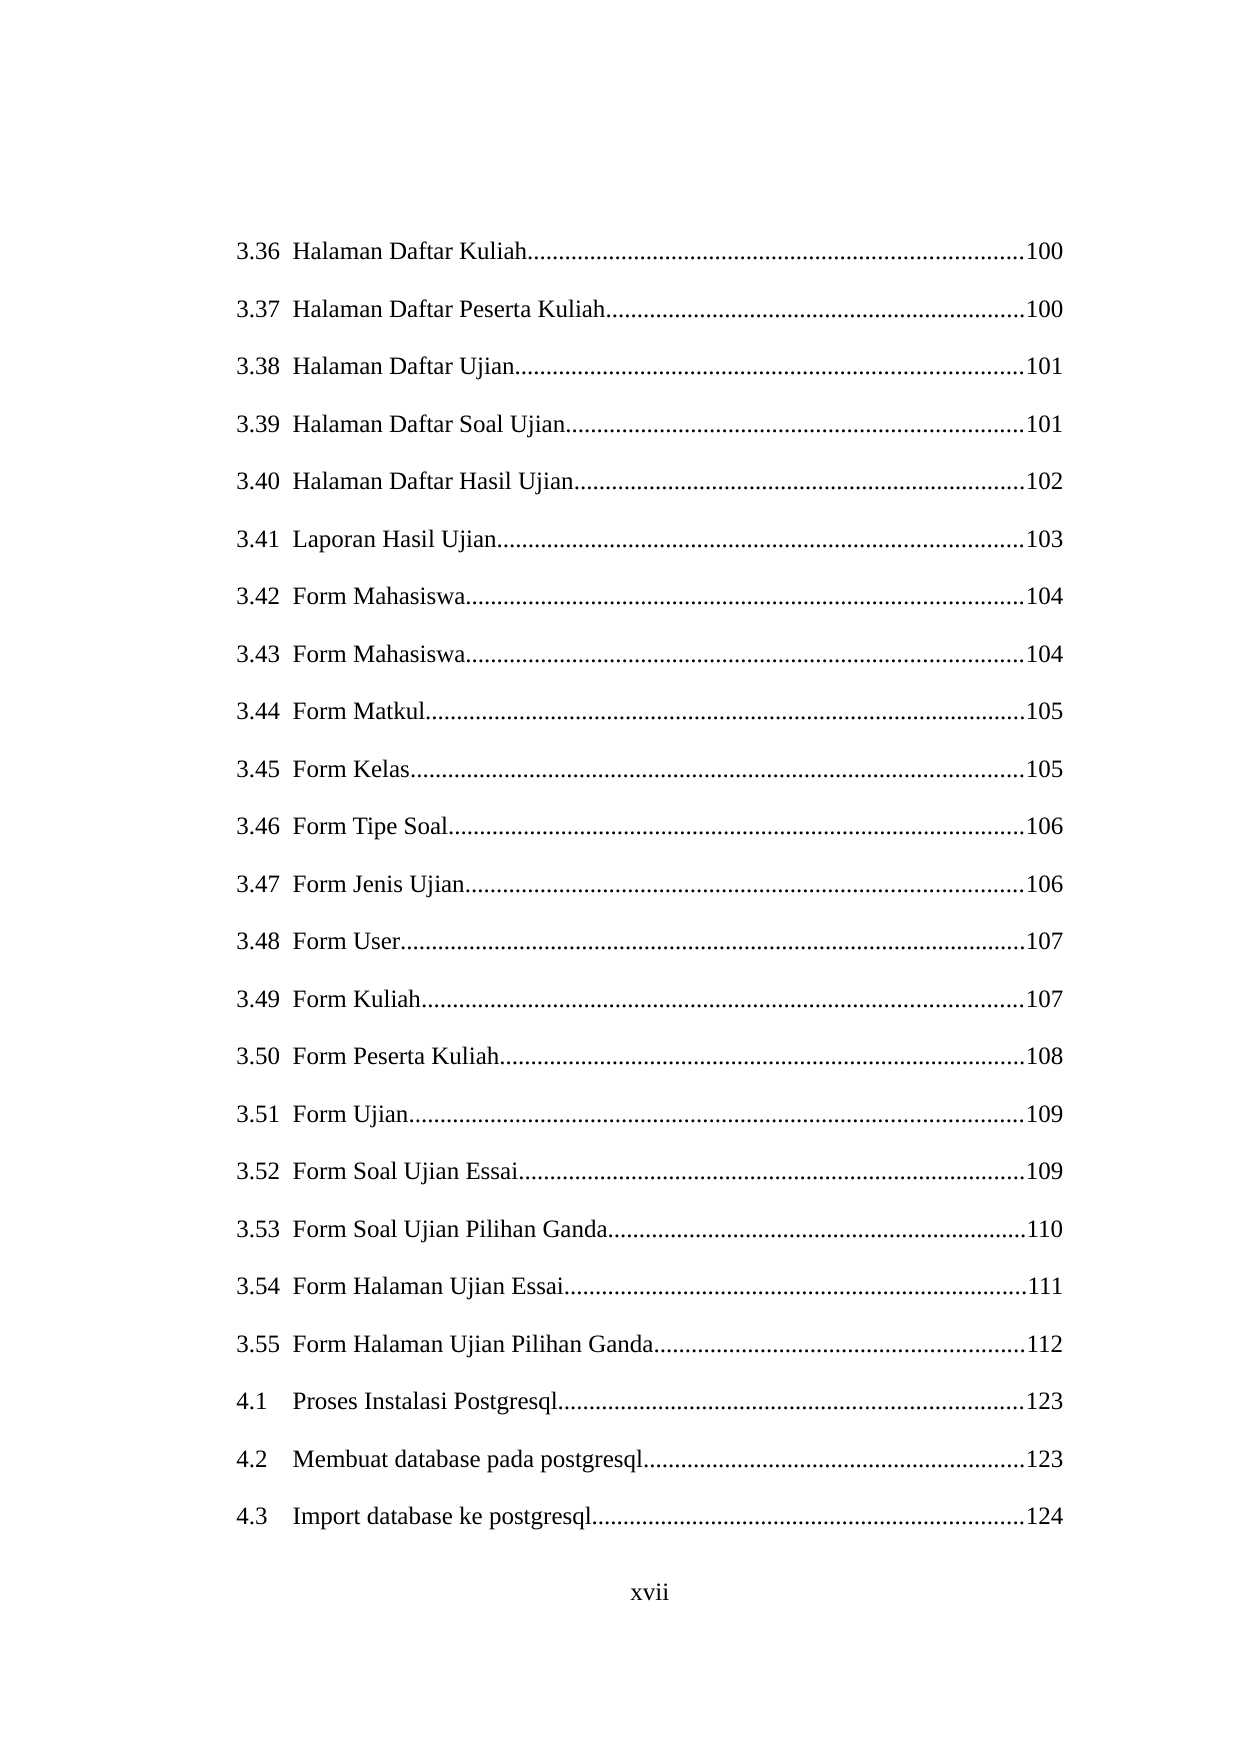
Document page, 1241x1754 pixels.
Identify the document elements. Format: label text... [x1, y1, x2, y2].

text 3.41 Laporan Hasil Ujian 103 [236, 524, 1063, 552]
text 3.49 Form Kuliah 107 [236, 984, 1063, 1012]
text 3.46 Form Tipe Soal 106 [236, 811, 1063, 840]
text 3.52 Form Soal Ujian Essai 109 [236, 1156, 1063, 1185]
text 4.1 Proses Instalasi Postgresql 123 [236, 1386, 1063, 1415]
text 3.53 Form Soal Ujian Pilihan Ganda 110 [236, 1214, 1063, 1242]
text 3.44 Form Matkul 105 [236, 696, 1063, 725]
text 3.47 Form Jenis Ujian 106 [236, 869, 1063, 897]
text 3.43 Form Mahasiswa 104 [236, 639, 1063, 667]
text 4.3 Import database ke postgresql 124 [236, 1501, 1063, 1530]
text 3.48 Form User 107 [236, 926, 1063, 955]
text 3.55 Form Halaman Ujian Pilihan Ganda 112 [236, 1329, 1063, 1357]
text 3.51 Form Ujian 109 [236, 1099, 1063, 1127]
text 3.38 Halaman Daftar Ujian 101 [236, 351, 1063, 380]
text 4.2 Membuat database pada postgresql 123 [236, 1444, 1063, 1472]
text 3.45 Form Kelas 105 [236, 754, 1063, 782]
text 3.50 Form Peserta Kuliah 108 [236, 1041, 1063, 1070]
text 3.54 Form Halaman Ujian Essai 111 [236, 1271, 1063, 1300]
text 3.40 Halaman Daftar Hasil Ujian 102 [236, 466, 1063, 495]
text 3.36 Halaman Daftar Kuliah 100 [236, 236, 1063, 265]
text 3.37 Halaman Daftar Peserta Kuliah 100 [236, 294, 1063, 322]
text 3.42 Form Mahasiswa 104 [236, 581, 1063, 610]
text 3.39 Halaman Daftar Soal Ujian 101 [236, 409, 1063, 437]
